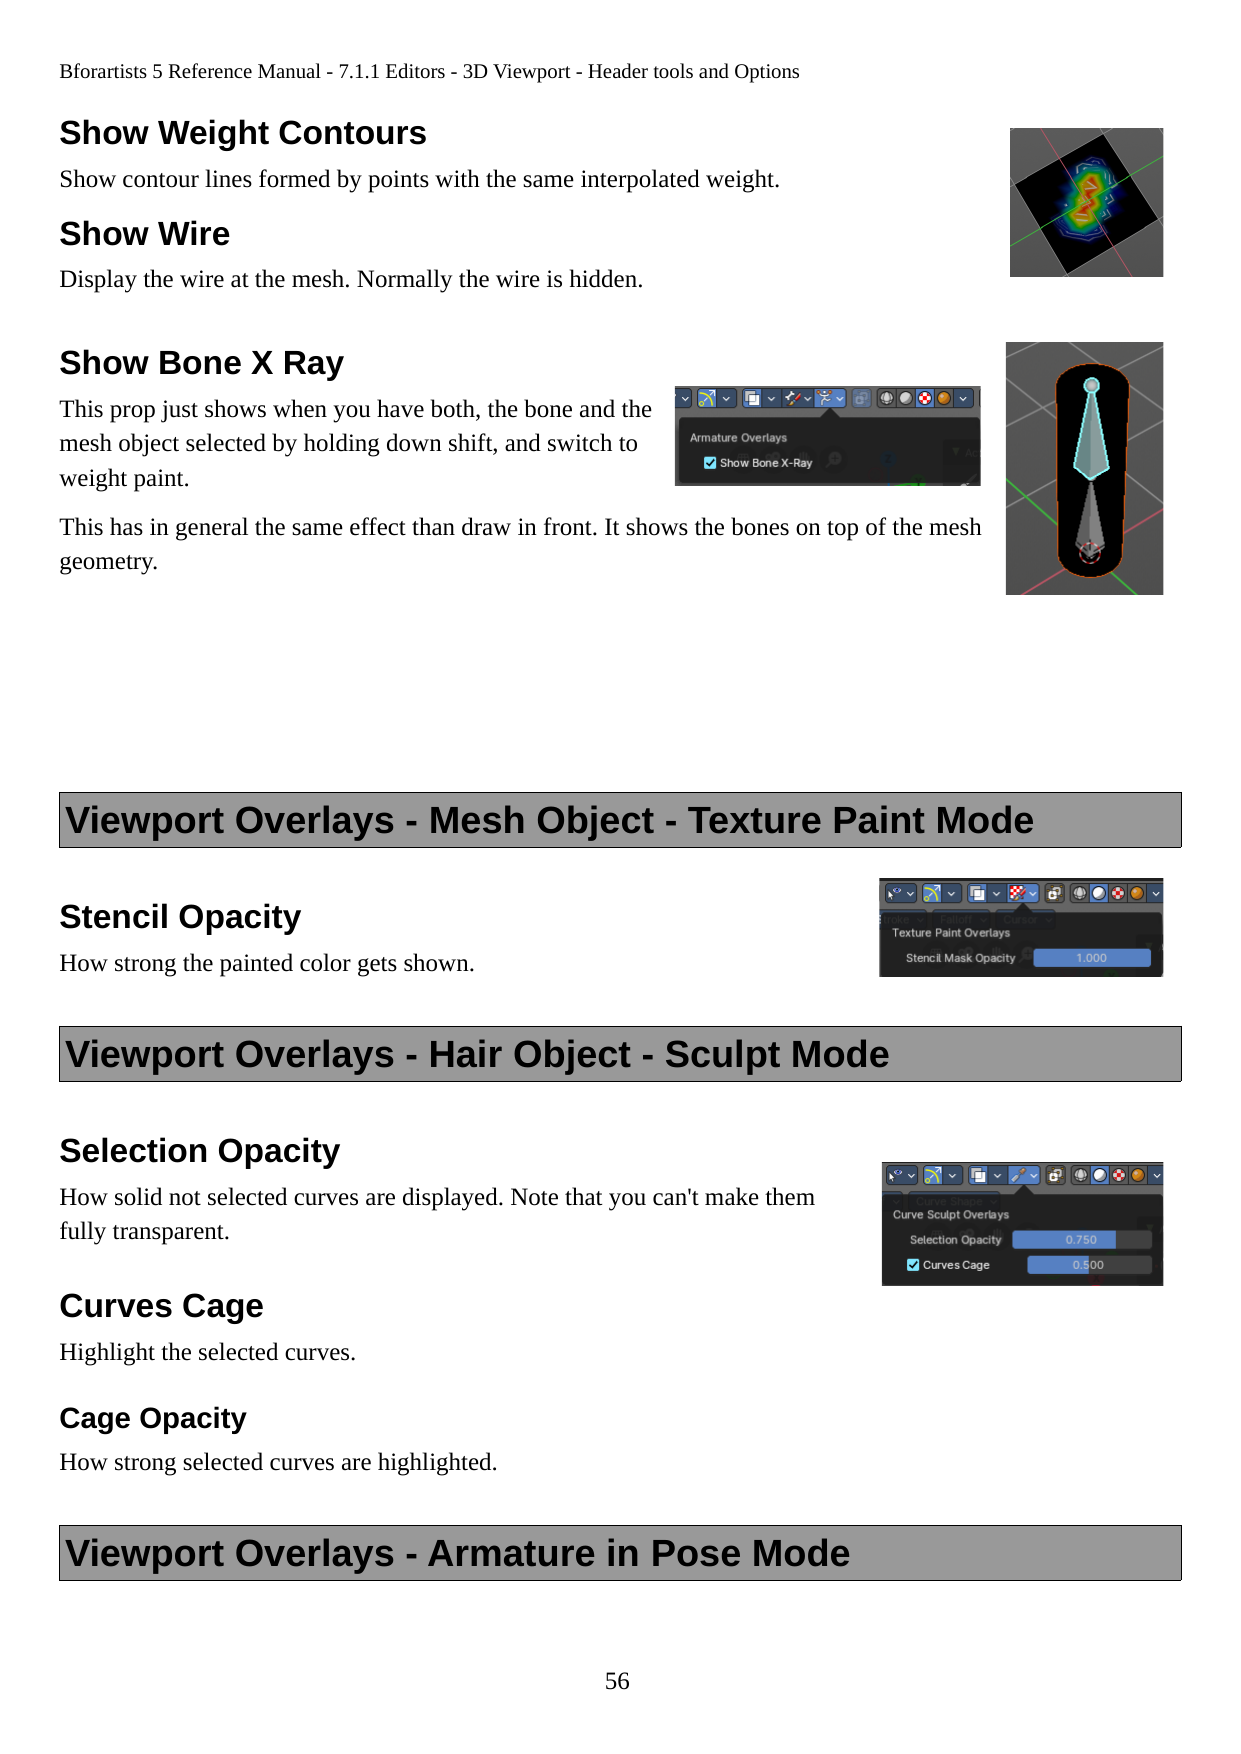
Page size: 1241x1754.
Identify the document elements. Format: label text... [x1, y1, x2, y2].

subtitle Stencil Opacity [59, 897, 879, 935]
picture [879, 878, 1164, 977]
text Display the wire at the mesh. Normally the wire is hidden. [59, 264, 1181, 293]
picture [674, 386, 981, 486]
table_header Viewport Overlays - Armature in Pose Mode [60, 1526, 1181, 1580]
subtitle Curves Cage [59, 1286, 1181, 1325]
subtitle Cage Opacity [59, 1401, 1181, 1434]
text How strong the painted color gets shown. [59, 948, 879, 977]
table_header Viewport Overlays - Mesh Object - Texture Paint Mode [60, 793, 1181, 847]
subtitle [1164, 897, 1181, 935]
text How solid not selected curves are displayed. Note that you can't make them fully transparent. [59, 1182, 881, 1245]
subtitle [1164, 343, 1181, 381]
text This has in general the same effect than draw in front. It shows the bones on top of the mesh geometry. [59, 512, 1005, 575]
picture [881, 1162, 1164, 1286]
picture [1010, 128, 1164, 277]
text Show contour lines formed by points with the same interpolated weight. [59, 164, 1010, 192]
text Highlight the selected curves. [59, 1337, 1181, 1366]
text How strong selected curves are highlighted. [59, 1447, 1181, 1476]
text This prop just shows when you have both, the bone and the mesh object selected by holding down shift, and switch to weight paint. [59, 394, 1005, 492]
subtitle Show Weight Contours [59, 113, 1181, 151]
subtitle Selection Opacity [59, 1131, 1181, 1169]
picture [1005, 342, 1164, 595]
subtitle [1164, 213, 1181, 252]
subtitle Show Wire [59, 213, 1010, 252]
subtitle Show Bone X Ray [59, 343, 1005, 381]
table_header Viewport Overlays - Hair Object - Sculpt Mode [60, 1027, 1181, 1081]
